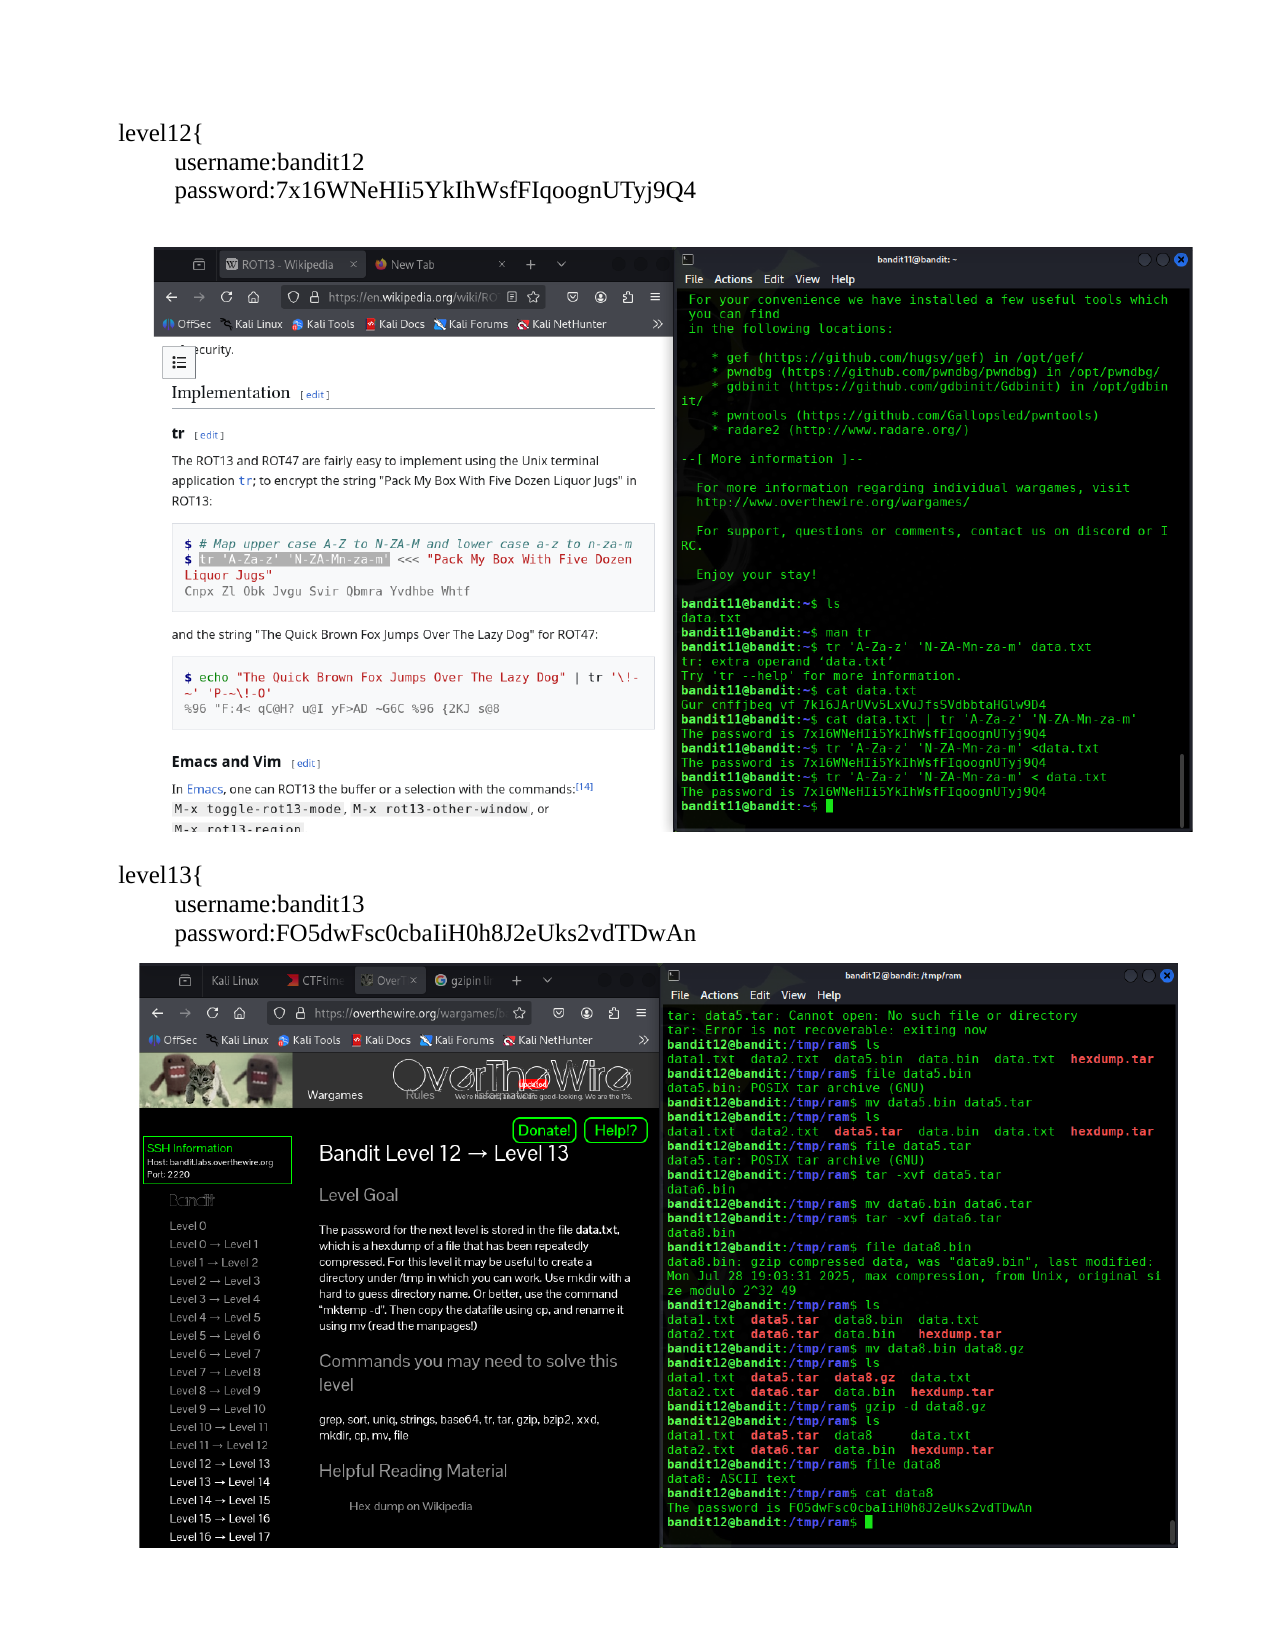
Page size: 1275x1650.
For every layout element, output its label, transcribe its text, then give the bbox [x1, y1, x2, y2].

text level12{ [118, 118, 1157, 147]
text password:FO5dwFsc0cbaIiH0h8J2eUks2vdTDwAn [118, 918, 1157, 946]
text username:bandit13 [118, 889, 1157, 918]
text password:7x16WNeHIi5YkIhWsfFIqoognUTyj9Q4 [118, 176, 1157, 204]
text username:bandit12 [118, 147, 1157, 176]
text level13{ [118, 860, 1157, 889]
picture [139, 963, 1178, 1548]
picture [153, 247, 1193, 832]
